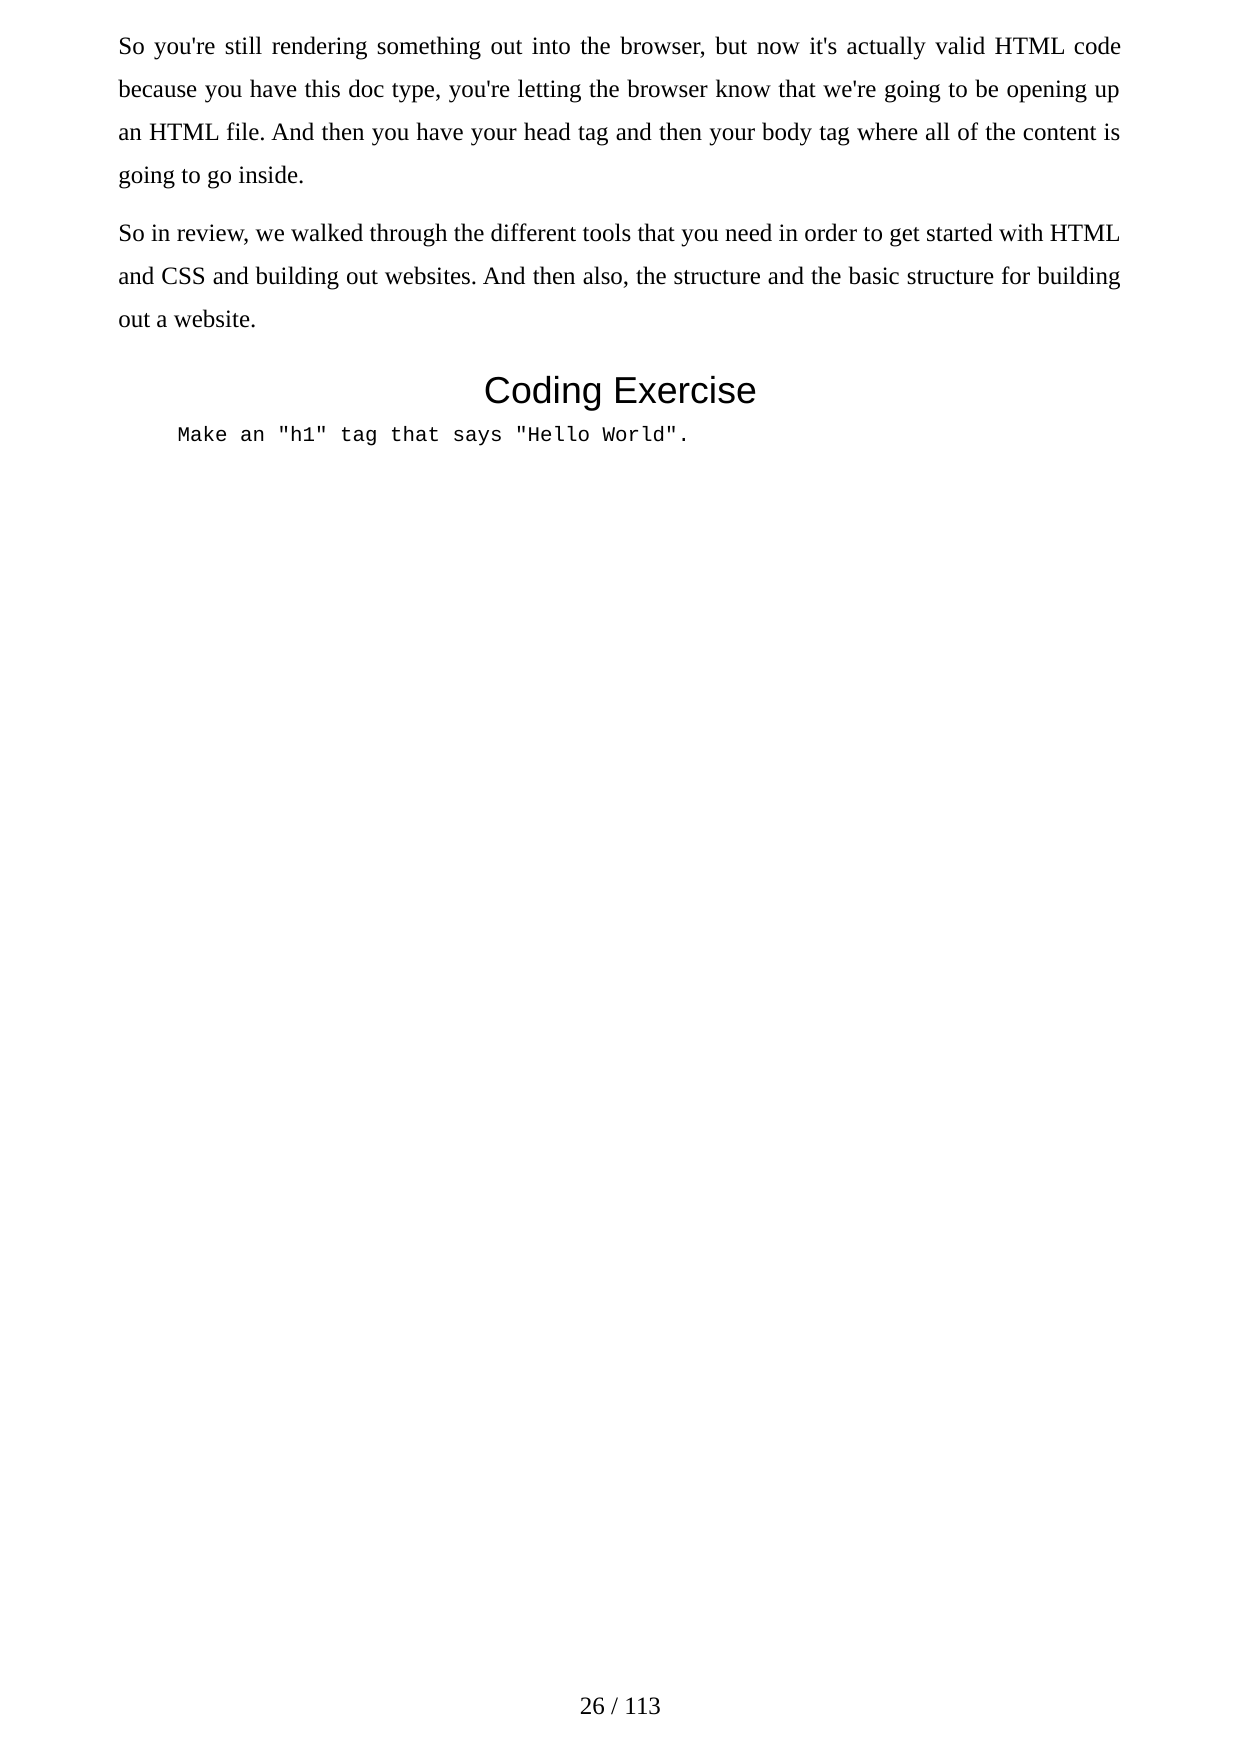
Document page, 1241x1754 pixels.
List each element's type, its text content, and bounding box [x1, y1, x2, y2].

text So in review, we walked through the different tools that you need in order to get started with HTML and CSS and building out websites. And then also, the structure and the basic structure for building out a website. [118, 218, 1122, 333]
text So you're still rendering something out into the browser, but now it's actually valid HTML code because you have this doc type, you're letting the browser know that we're going to be opening up an HTML file. And then you have your head tag and then your body tag where all of the content is going to go inside. [118, 31, 1122, 189]
subtitle Coding Exercise [118, 368, 1122, 412]
text Make an "h1" tag that says "Hello World". [177, 424, 1122, 448]
